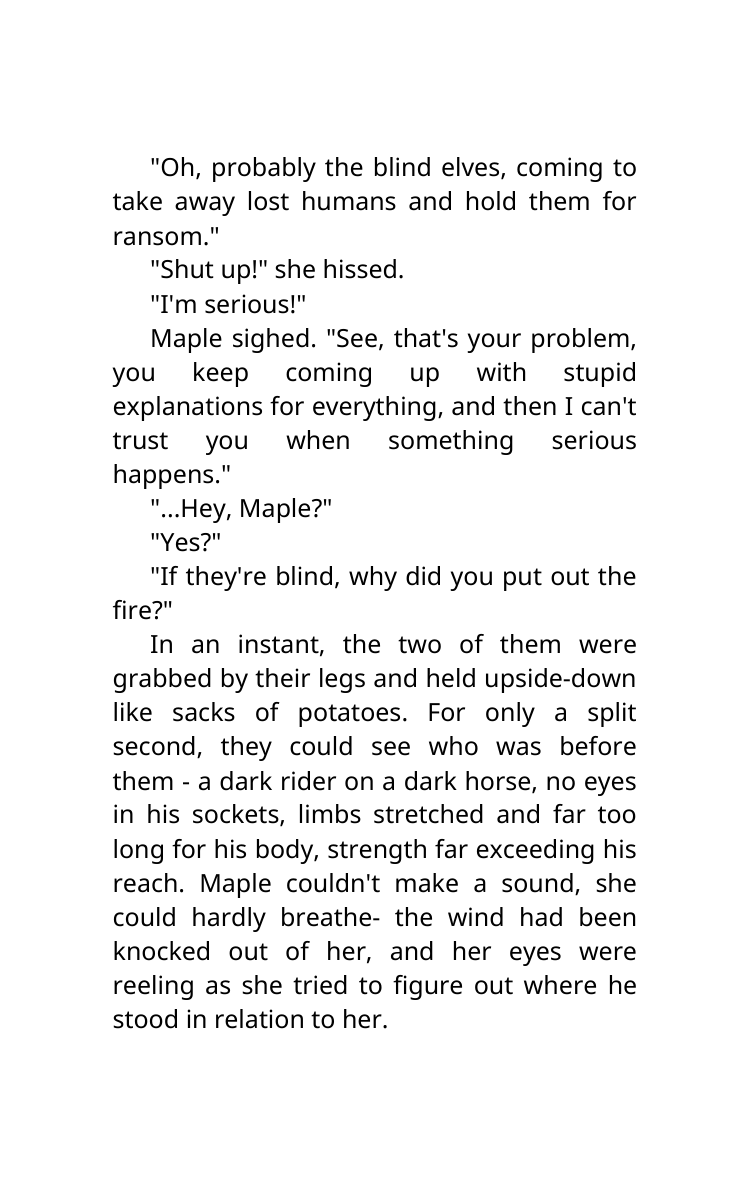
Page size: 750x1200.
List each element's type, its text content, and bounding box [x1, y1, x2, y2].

text "If they're blind, why did you put out the fire?" [112, 559, 637, 627]
text "I'm serious!" [112, 286, 637, 320]
text Maple sighed. "See, that's your problem, you keep coming up with stupid explanations for everything, and then I can't trust you when something serious happens." [112, 320, 637, 491]
text "...Hey, Maple?" [112, 491, 637, 525]
text "Shut up!" she hissed. [112, 252, 637, 286]
text "Yes?" [112, 525, 637, 559]
text In an instant, the two of them were grabbed by their legs and held upside-down like sacks of potatoes. For only a split second, they could see who was before them - a dark rider on a dark horse, no eyes in his sockets, limbs stretched and far too long for his body, strength far exceeding his reach. Maple couldn't make a sound, she could hardly breathe- the wind had been knocked out of her, and her eyes were reeling as she tried to figure out where he stood in relation to her. [112, 627, 637, 1036]
text "Oh, probably the blind elves, coming to take away lost humans and hold them for ransom." [112, 150, 637, 252]
